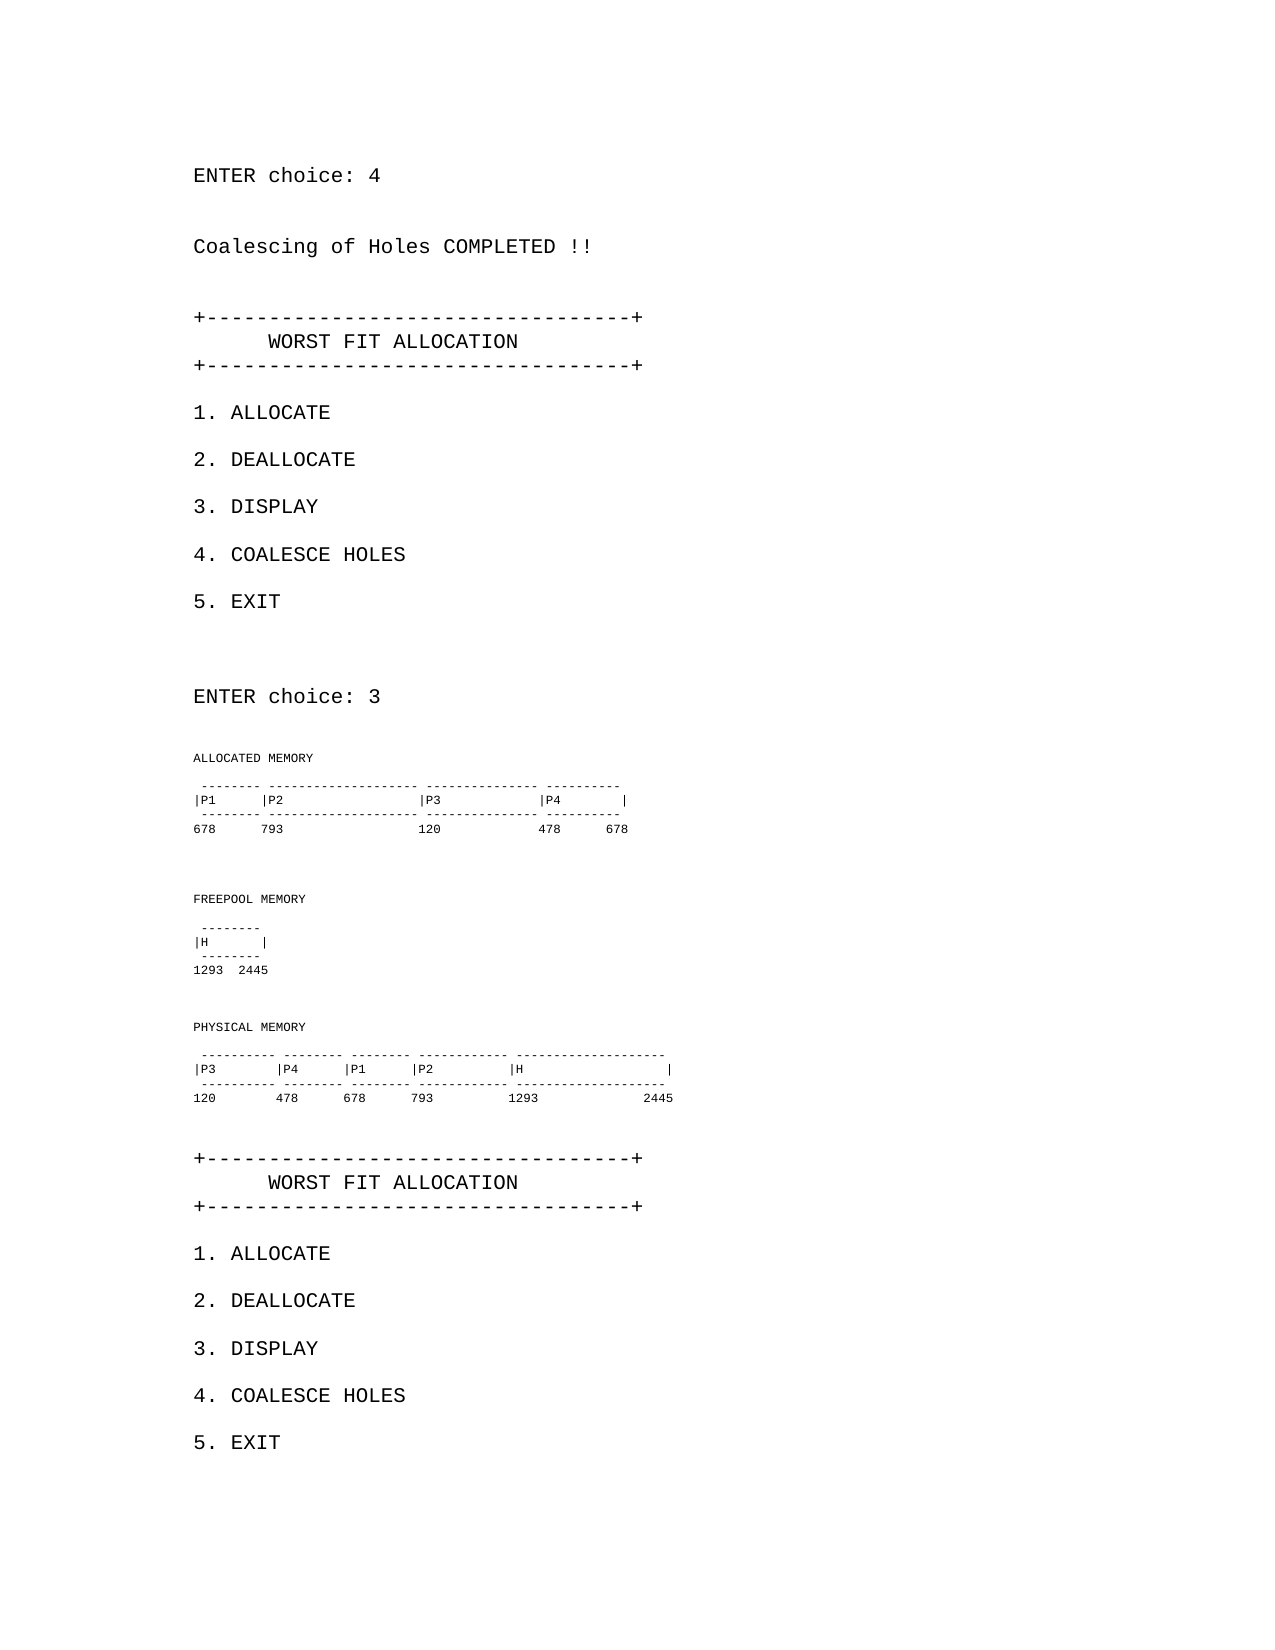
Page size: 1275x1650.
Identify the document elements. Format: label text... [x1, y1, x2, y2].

text WORST FIT ALLOCATION [118, 1172, 1157, 1196]
text 1. ALLOCATE [118, 402, 1157, 426]
text +----------------------------------+ [118, 354, 1157, 378]
text 678 793 120 478 678 [118, 823, 1157, 837]
text 1293 2445 [118, 964, 1157, 978]
text ---------- -------- -------- ------------ -------------------- [118, 1049, 1157, 1063]
text FREEPOOL MEMORY [118, 893, 1157, 908]
text PHYSICAL MEMORY [118, 1021, 1157, 1035]
text WORST FIT ALLOCATION [118, 331, 1157, 354]
text 5. EXIT [118, 591, 1157, 615]
text 3. DISPLAY [118, 1338, 1157, 1361]
text 4. COALESCE HOLES [118, 1385, 1157, 1408]
text 120 478 678 793 1293 2445 [118, 1092, 1157, 1106]
text 5. EXIT [118, 1432, 1157, 1456]
text 2. DEALLOCATE [118, 1290, 1157, 1314]
text ENTER choice: 4 [118, 165, 1157, 189]
text +----------------------------------+ [118, 1196, 1157, 1219]
text |H | [118, 936, 1157, 950]
text +----------------------------------+ [118, 1148, 1157, 1172]
text -------- [118, 950, 1157, 964]
text |P1 |P2 |P3 |P4 | [118, 794, 1157, 808]
text |P3 |P4 |P1 |P2 |H | [118, 1063, 1157, 1078]
text -------- [118, 922, 1157, 936]
text -------- -------------------- --------------- ---------- [118, 780, 1157, 794]
text ALLOCATED MEMORY [118, 752, 1157, 766]
text 3. DISPLAY [118, 496, 1157, 520]
text 1. ALLOCATE [118, 1243, 1157, 1267]
text +----------------------------------+ [118, 307, 1157, 331]
text -------- -------------------- --------------- ---------- [118, 808, 1157, 823]
text 2. DEALLOCATE [118, 449, 1157, 473]
text 4. COALESCE HOLES [118, 544, 1157, 567]
text ---------- -------- -------- ------------ -------------------- [118, 1078, 1157, 1092]
text ENTER choice: 3 [118, 686, 1157, 709]
text Coalescing of Holes COMPLETED !! [118, 236, 1157, 260]
